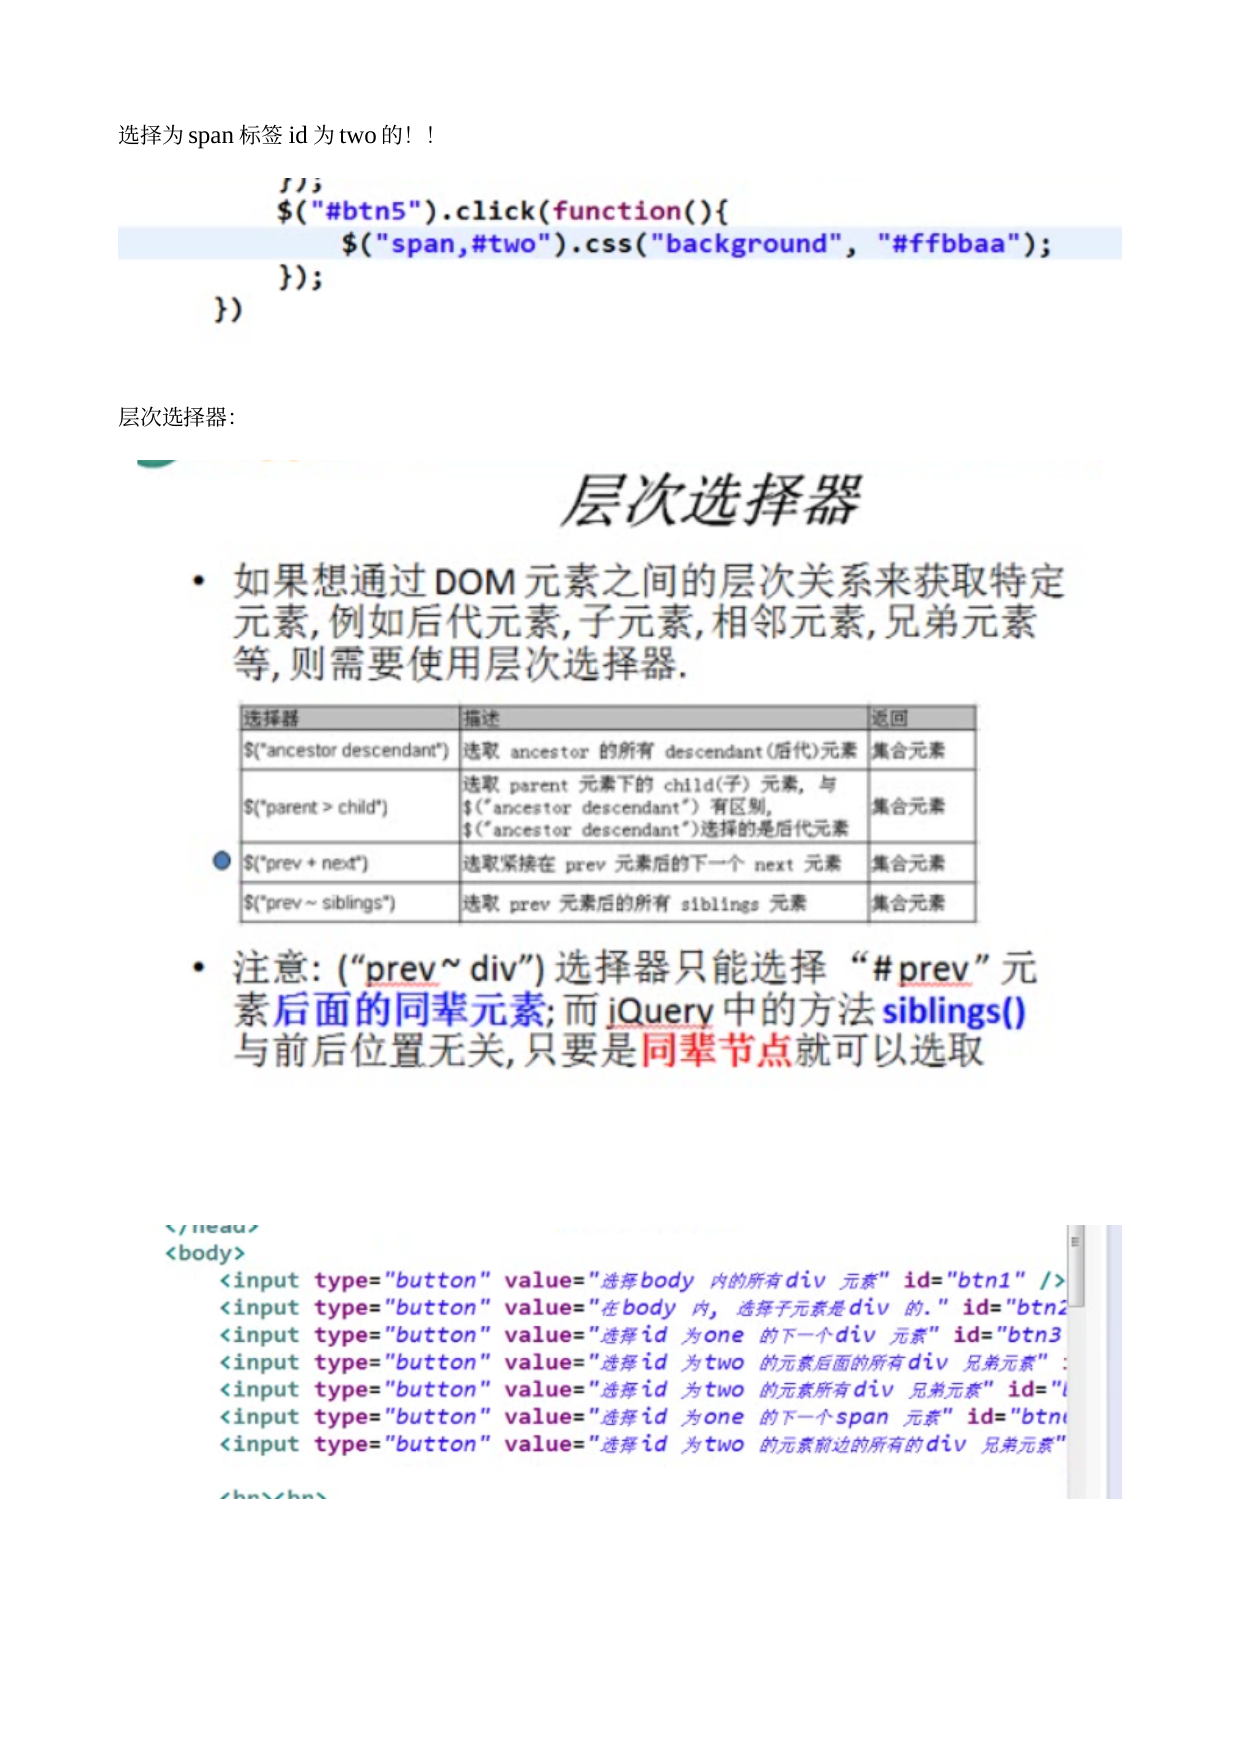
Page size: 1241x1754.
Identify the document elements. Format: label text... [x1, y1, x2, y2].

text 选择为span标签 id为two的！！ [118, 118, 1122, 149]
text 层次选择器： [118, 400, 1122, 432]
picture [137, 460, 1103, 1111]
picture [118, 178, 1123, 343]
picture [118, 1225, 1123, 1499]
